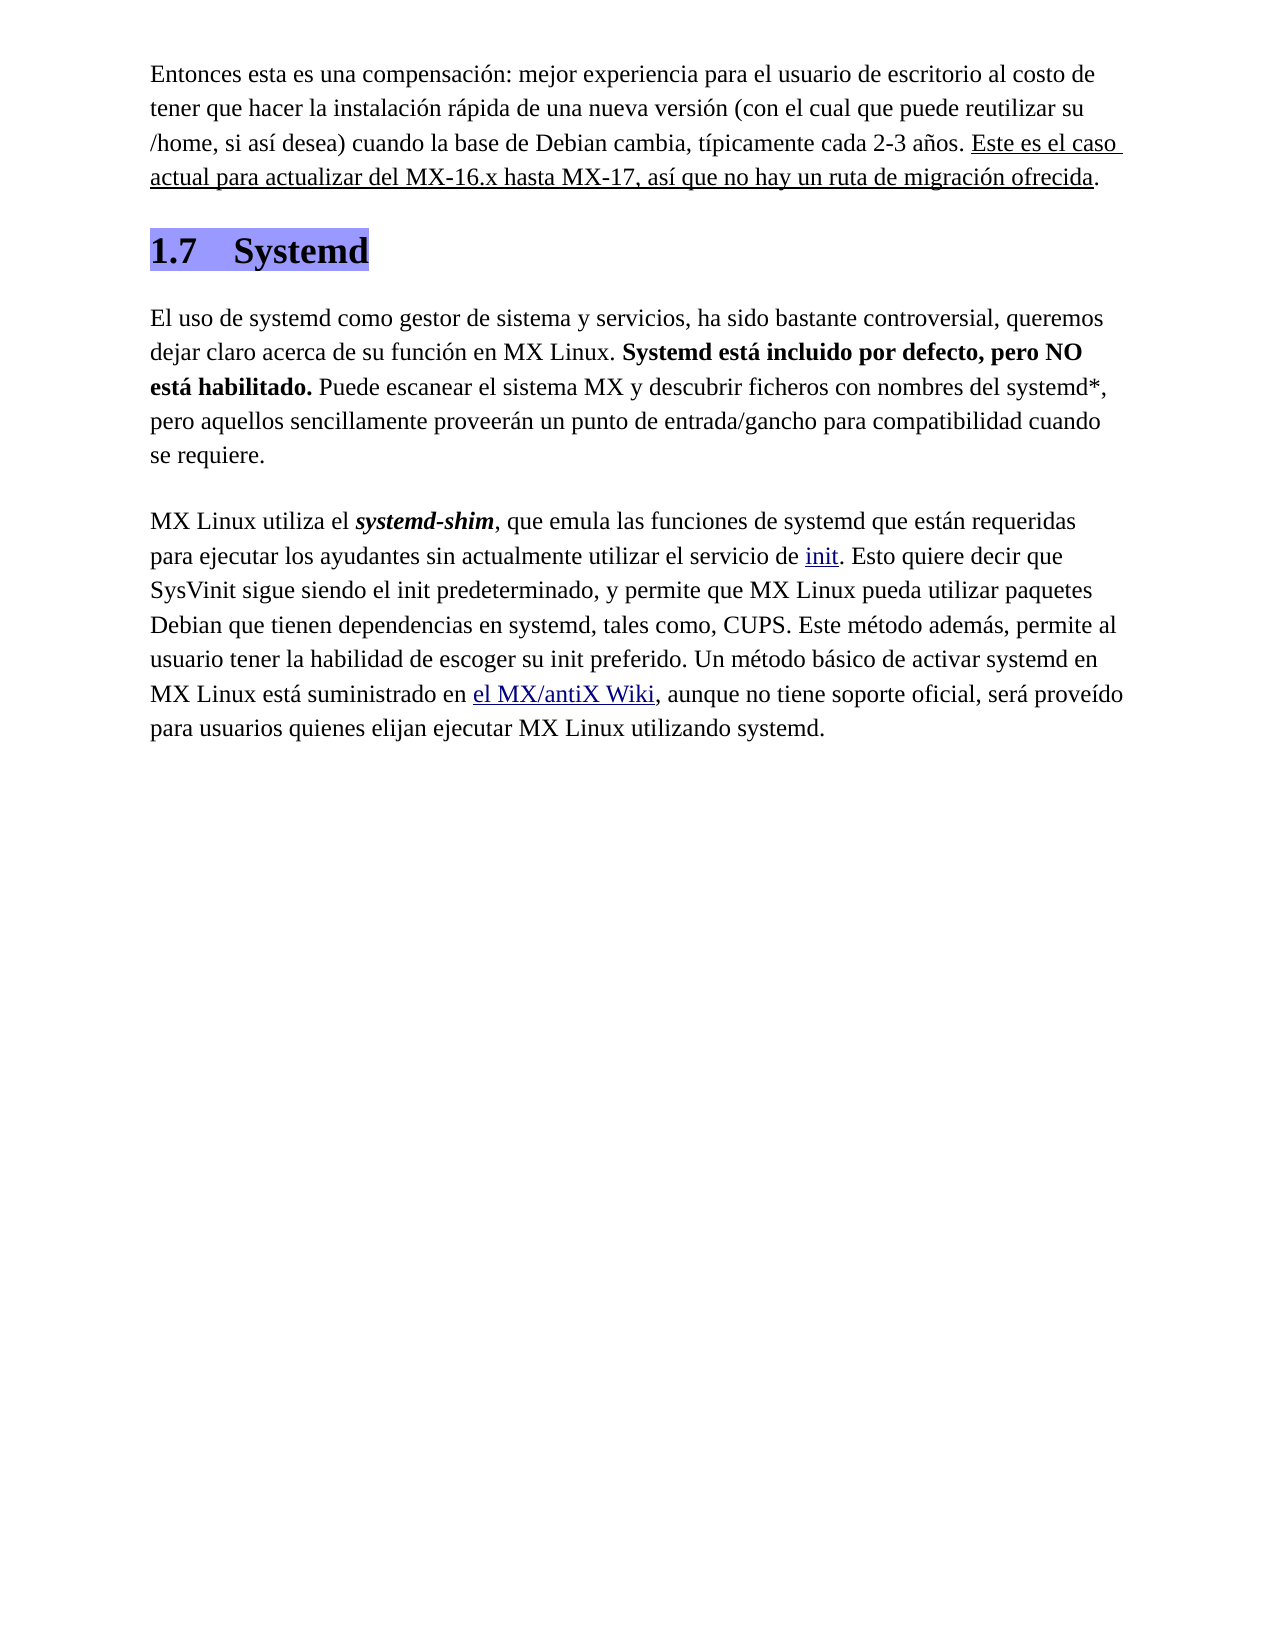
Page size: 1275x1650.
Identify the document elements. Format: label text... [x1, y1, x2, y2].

subtitle 1.7 Systemd [369, 228, 1110, 271]
text MX Linux utiliza el systemd-shim, que emula las funciones de systemd que están requeridas para ejecutar los ayudantes sin actualmente utilizar el servicio de init. Esto quiere decir que SysVinit sigue siendo el init predeterminado, y permite que MX Linux pueda utilizar paquetes Debian que tienen dependencias en systemd, tales como, CUPS. Este método además, permite al usuario tener la habilidad de escoger su init preferido. Un método básico de activar systemd en MX Linux está suministrado en el MX/antiX Wiki, aunque no tiene soporte oficial, será proveído para usuarios quienes elijan ejecutar MX Linux utilizando systemd. [150, 506, 1125, 742]
text El uso de systemd como gestor de sistema y servicios, ha sido bastante controversial, queremos dejar claro acerca de su función en MX Linux. Systemd está incluido por defecto, pero NO está habilitado. Puede escanear el sistema MX y descubrir ficheros con nombres del systemd*, pero aquellos sencillamente proveerán un punto de entrada/gancho para compatibilidad cuando se requiere. [150, 303, 1110, 469]
text Entonces esta es una compensación: mejor experiencia para el usuario de escritorio al costo de tener que hacer la instalación rápida de una nueva versión (con el cual que puede reutilizar su /home, si así desea) cuando la base de Debian cambia, típicamente cada 2-3 años. Este es el caso actual para actualizar del MX-16.x hasta MX-17, así que no hay un ruta de migración ofrecida. [150, 59, 1125, 191]
